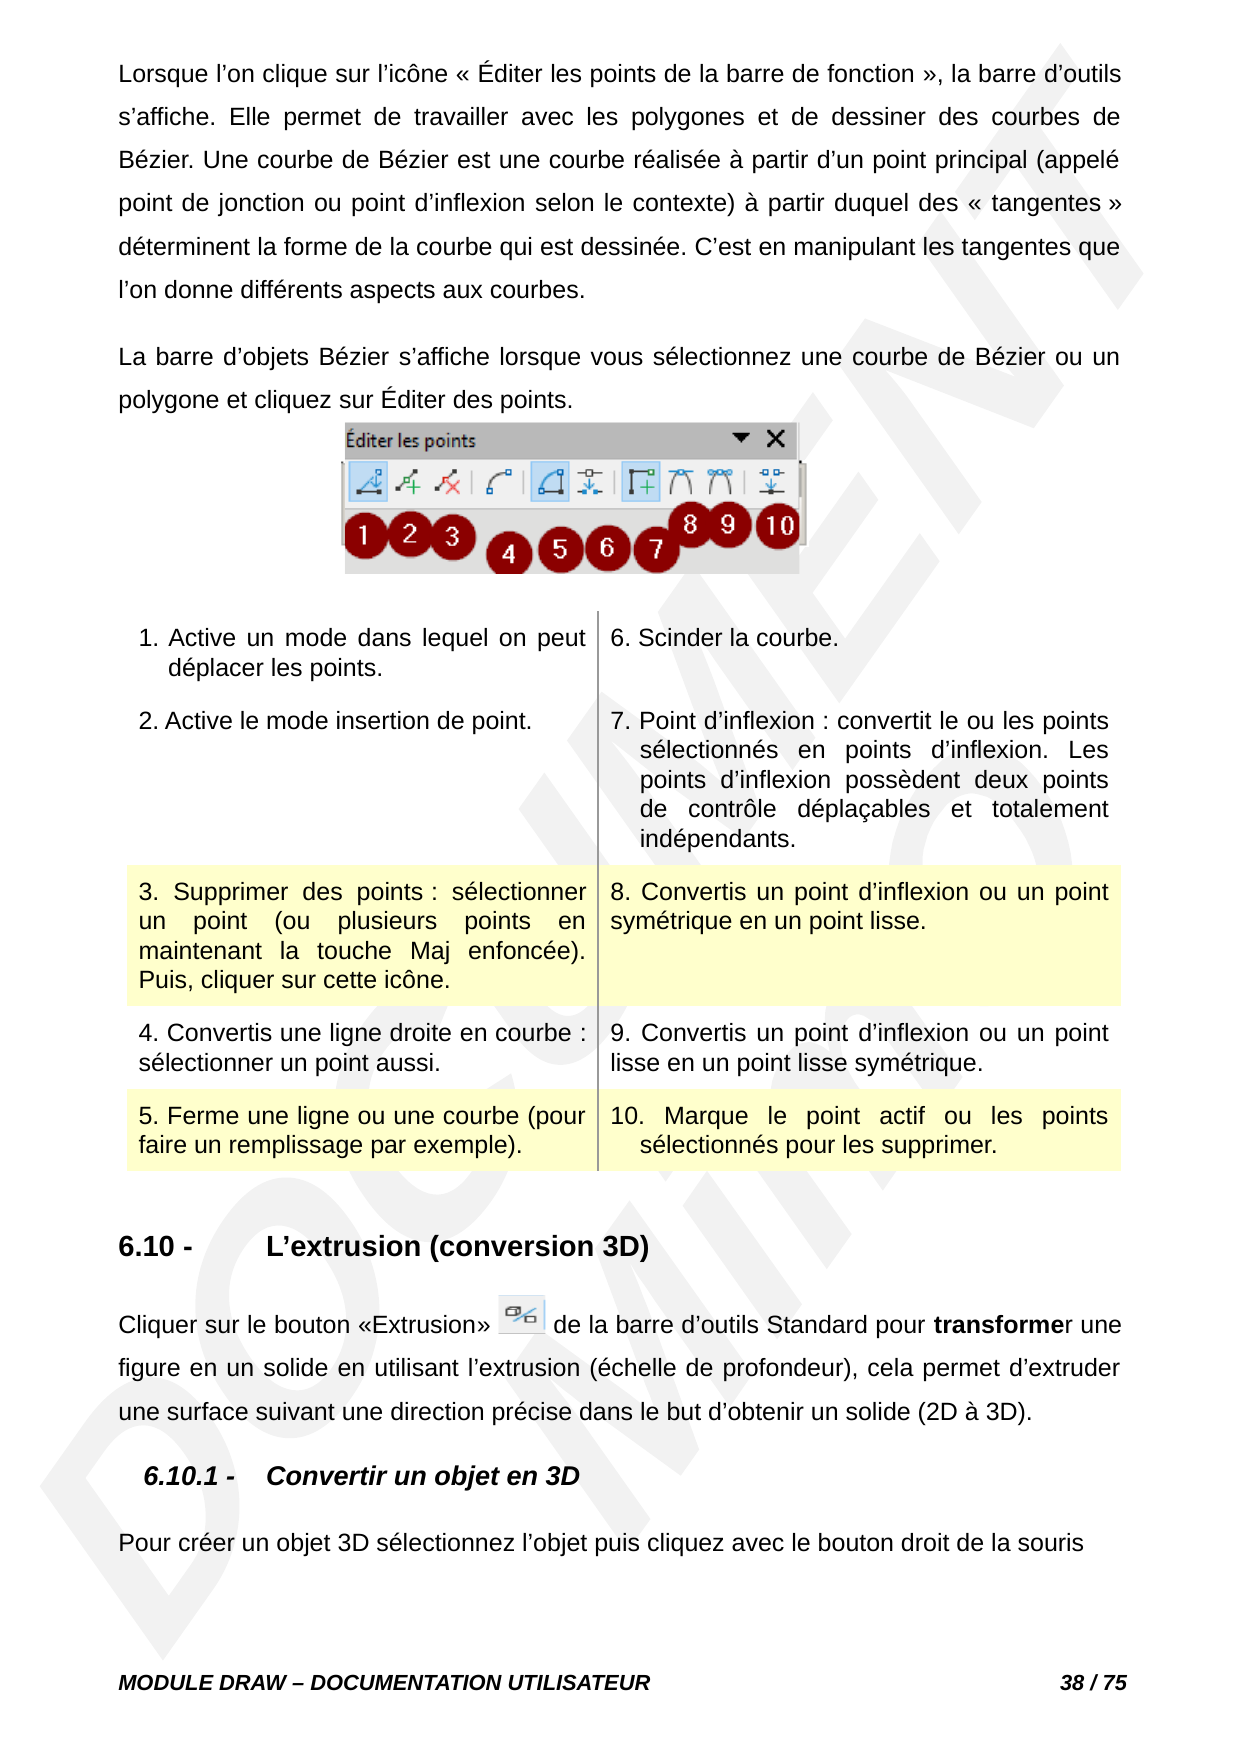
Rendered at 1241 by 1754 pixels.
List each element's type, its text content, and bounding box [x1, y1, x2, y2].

text La barre d’objets Bézier s’affiche lorsque vous sélectionnez une courbe de Bézier ou un polygone et cliquez sur Éditer des points. [118, 341, 1122, 413]
table_cell 10. Marque le point actif ou les points sélectionnés pour les supprimer. [599, 1089, 1121, 1171]
table_cell 5. Ferme une ligne ou une courbe (pour faire un remplissage par exemple). [127, 1089, 597, 1171]
table_header 1. Active un mode dans lequel on peut déplacer les points. [127, 611, 597, 694]
picture [498, 1295, 546, 1334]
text Lorsque l’on clique sur l’icône « Éditer les points de la barre de fonction », la barre d’outils s’affiche. Elle permet de travailler avec les polygones et de dessiner des courbes de Bézier. Une courbe de Bézier est une courbe réalisée à partir d’un point principal (appelé point de jonction ou point d’inflexion selon le contexte) à partir duquel des « tangentes » déterminent la forme de la courbe qui est dessinée. C’est en manipulant les tangentes que l’on donne différents aspects aux courbes. [118, 59, 1122, 303]
table_cell 9. Convertis un point d’inflexion ou un point lisse en un point lisse symétrique. [599, 1006, 1121, 1089]
text Cliquer sur le bouton «Extrusion» de la barre d’outils Standard pour transformer une figure en un solide en utilisant l’extrusion (échelle de profondeur), cela permet d’extruder une surface suivant une direction précise dans le but d’obtenir un solide (2D à 3D). [118, 1295, 1122, 1425]
subtitle Convertir un objet en 3D [143, 1460, 1122, 1492]
text Pour créer un objet 3D sélectionnez l’objet puis cliquez avec le bouton droit de la souris [118, 1528, 1122, 1557]
table_cell 2. Active le mode insertion de point. [127, 694, 597, 865]
table_cell 4. Convertis une ligne droite en courbe : sélectionner un point aussi. [127, 1006, 597, 1089]
table_cell 7. Point d’inflexion : convertit le ou les points sélectionnés en points d’inflexion. Les points d’inflexion possèdent deux points de contrôle déplaçables et totalement indépendants. [599, 694, 1121, 865]
picture [338, 422, 810, 574]
table_header 6. Scinder la courbe. [599, 611, 1121, 694]
subtitle L’extrusion (conversion 3D) [118, 1229, 1122, 1263]
table_cell 8. Convertis un point d’inflexion ou un point symétrique en un point lisse. [599, 865, 1121, 1006]
table_cell 3. Supprimer des points : sélectionner un point (ou plusieurs points en maintenant la touche Maj enfoncée). Puis, cliquer sur cette icône. [127, 865, 597, 1006]
